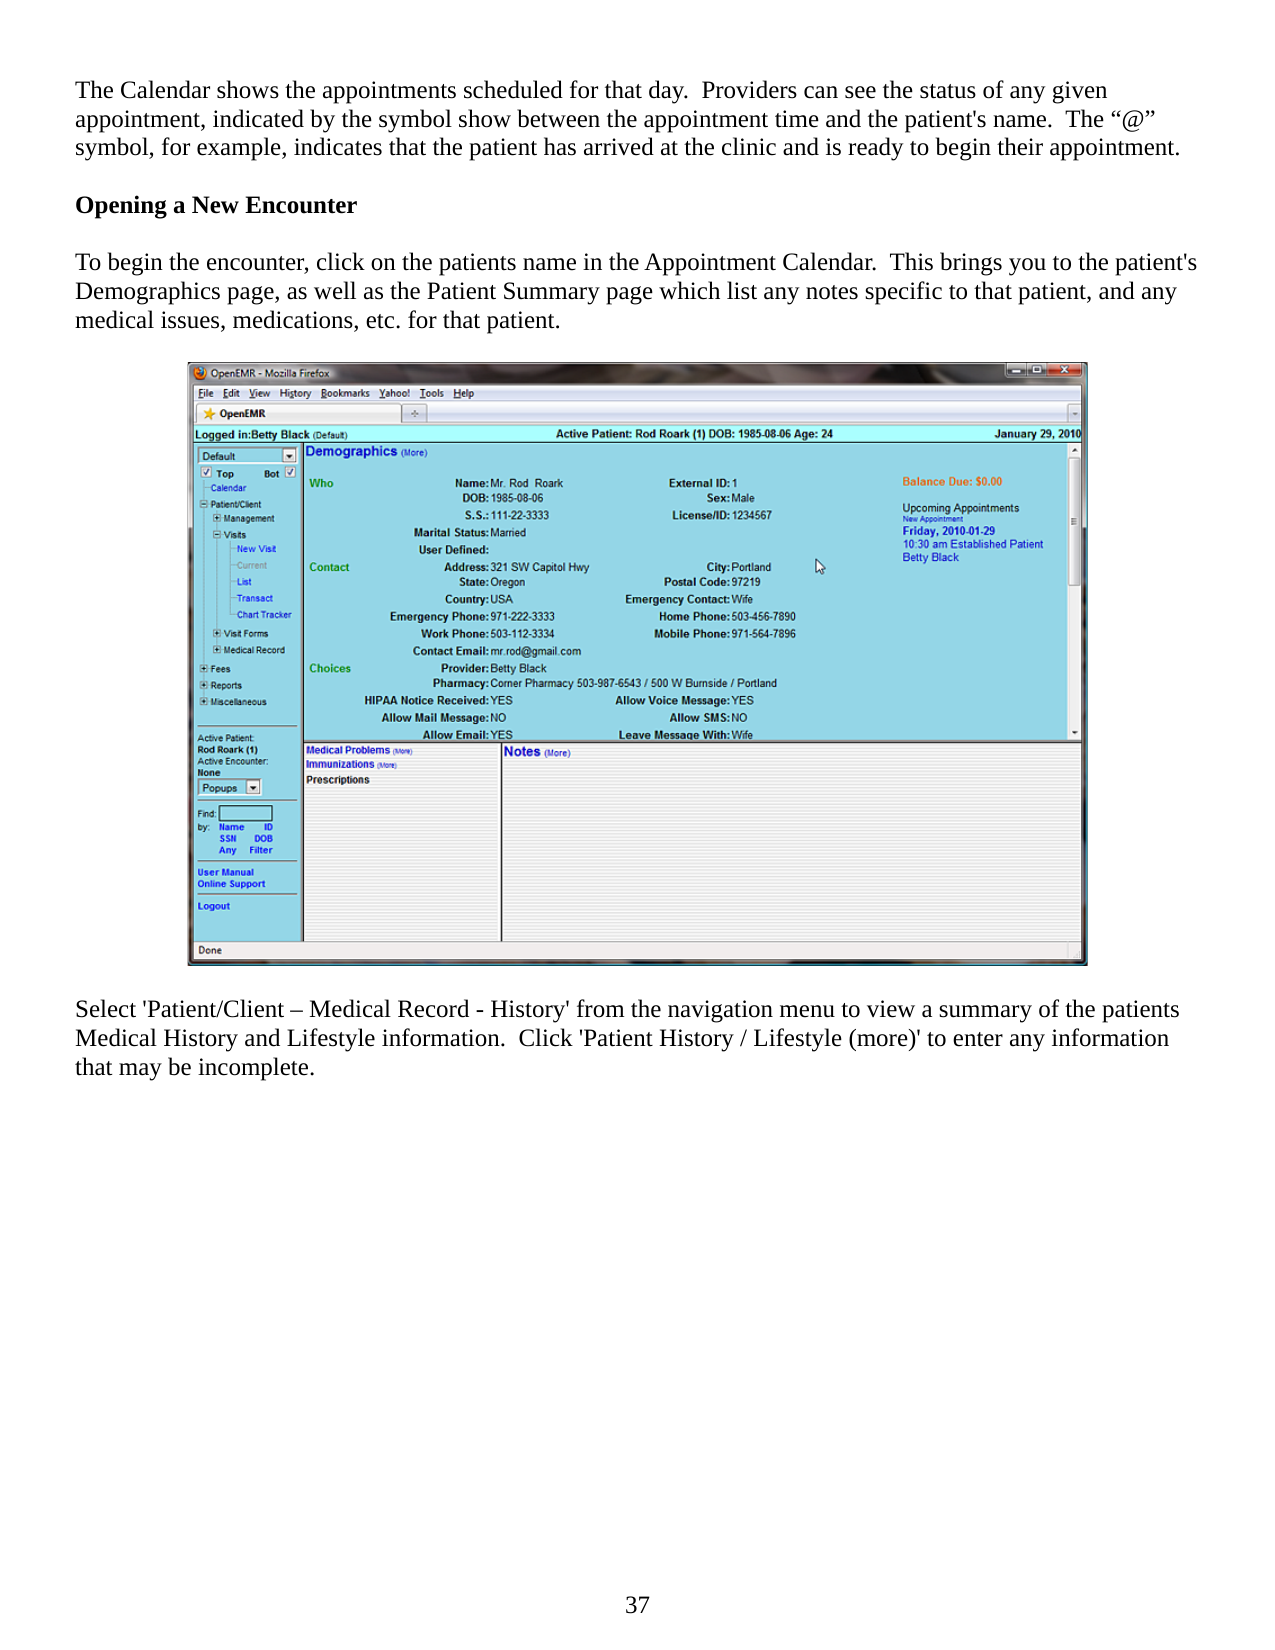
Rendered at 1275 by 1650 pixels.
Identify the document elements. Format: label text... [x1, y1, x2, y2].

text Select 'Patient/Client – Medical Record - History' from the navigation menu to view a summary of the patients Medical History and Lifestyle information. Click 'Patient History / Lifestyle (more)' to enter any information that may be incomplete. [75, 994, 1200, 1081]
text The Calendar shows the appointments scheduled for that day. Providers can see the status of any given appointment, indicated by the symbol show between the appointment time and the patient's name. The “@” symbol, for example, indicates that the patient has arrived at the clinic and is ready to begin their appointment. [75, 75, 1200, 161]
text To begin the encounter, click on the patients name in the Appointment Calendar. This brings you to the patient's Demographics page, as well as the Patient Summary page which list any notes specific to that patient, and any medical issues, medications, etc. for that patient. [75, 247, 1200, 334]
text Opening a New Encounter [75, 190, 1200, 219]
picture [187, 362, 1088, 966]
